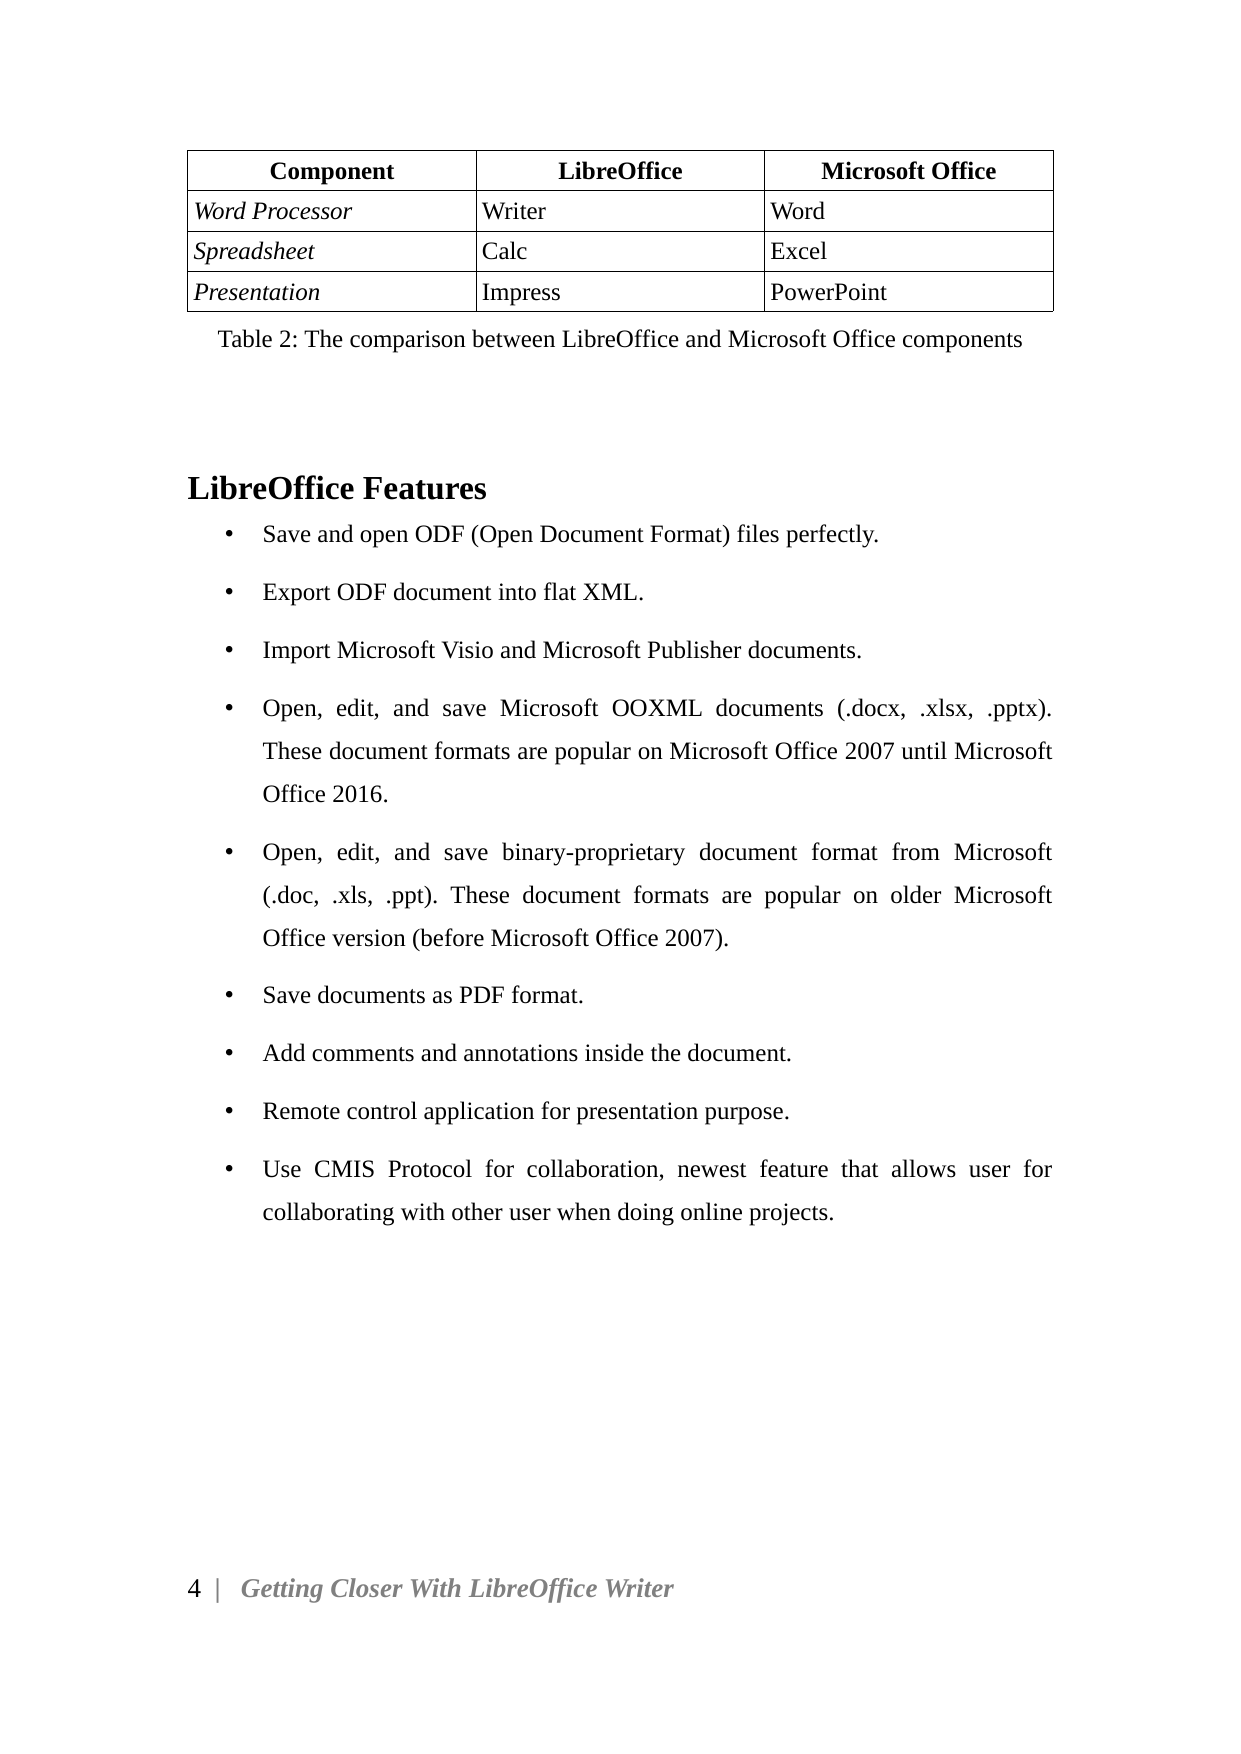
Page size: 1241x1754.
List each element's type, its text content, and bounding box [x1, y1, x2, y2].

table_cell Word [765, 191, 1053, 231]
list Open, edit, and save Microsoft OOXML documents (.docx, .xlsx, .pptx). These document formats are popular on Microsoft Office 2007 until Microsoft Office 2016. [225, 693, 1053, 808]
list Open, edit, and save binary-proprietary document format from Microsoft (.doc, .xls, .ppt). These document formats are popular on older Microsoft Office version (before Microsoft Office 2007). [225, 837, 1053, 952]
text Table 2: The comparison between LibreOffice and Microsoft Office components [187, 324, 1053, 353]
table_cell Spreadsheet [188, 232, 476, 271]
table_header Component [188, 151, 476, 190]
list Use CMIS Protocol for collaboration, newest feature that allows user for collaborating with other user when doing online projects. [225, 1154, 1053, 1226]
table_cell Word Processor [188, 191, 476, 231]
table_header LibreOffice [477, 151, 764, 190]
list Export ODF document into flat XML. [225, 577, 1053, 606]
table_cell Presentation [188, 272, 476, 311]
table_cell Calc [477, 232, 764, 271]
table_cell PowerPoint [765, 272, 1053, 311]
list Add comments and annotations inside the document. [225, 1038, 1053, 1067]
table_cell Impress [477, 272, 764, 311]
list Save documents as PDF format. [225, 981, 1053, 1009]
list Remote control application for presentation purpose. [225, 1096, 1053, 1125]
list Import Microsoft Visio and Microsoft Publisher documents. [225, 635, 1053, 664]
subtitle LibreOffice Features [187, 468, 1053, 507]
list Save and open ODF (Open Document Format) files perfectly. [225, 519, 1053, 548]
table_header Microsoft Office [765, 151, 1053, 190]
table_cell Writer [477, 191, 764, 231]
table_cell Excel [765, 232, 1053, 271]
